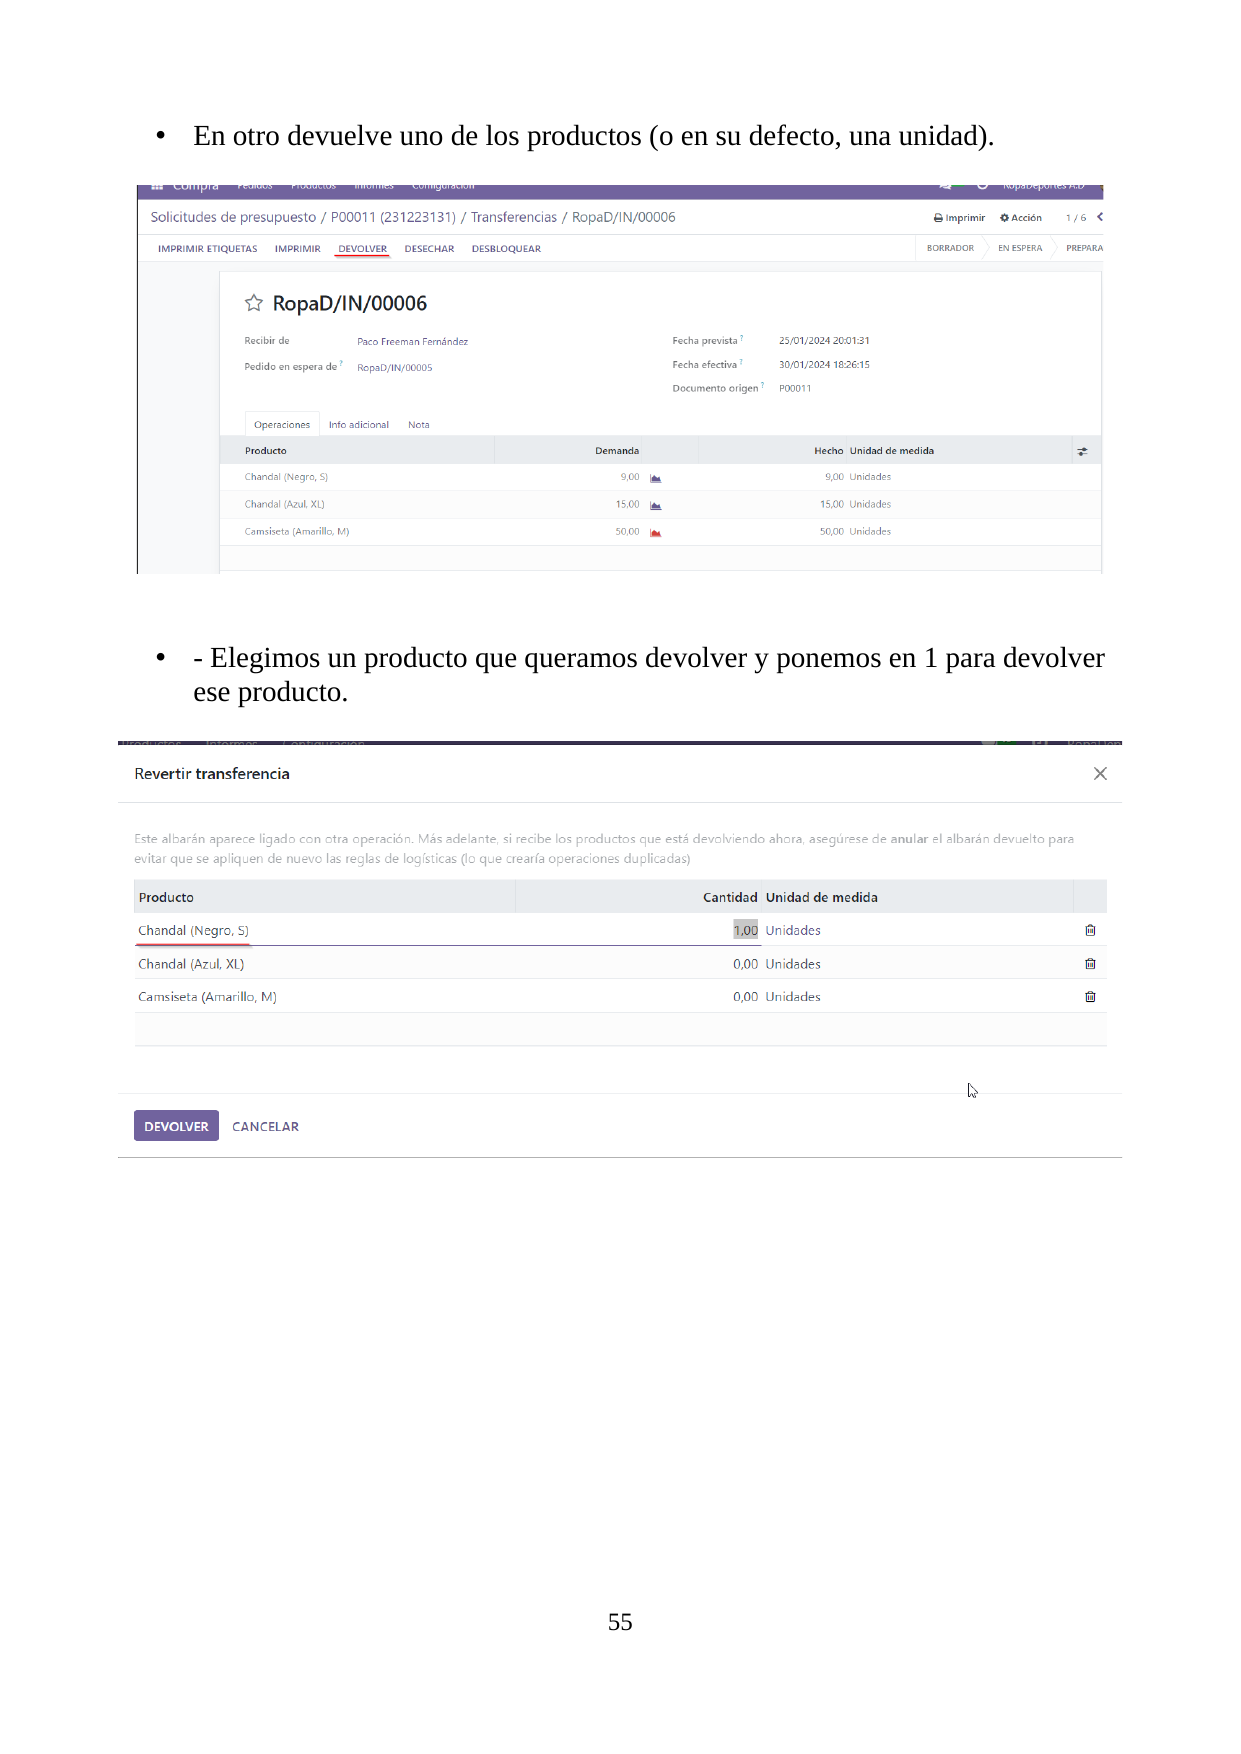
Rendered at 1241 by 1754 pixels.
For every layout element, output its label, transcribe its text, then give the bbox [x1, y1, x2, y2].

picture [118, 741, 1123, 1158]
list En otro devuelve uno de los productos (o en su defecto, una unidad). [156, 118, 1122, 152]
picture [136, 185, 1104, 574]
list - Elegimos un producto que queramos devolver y ponemos en 1 para devolver ese producto. [156, 641, 1122, 708]
